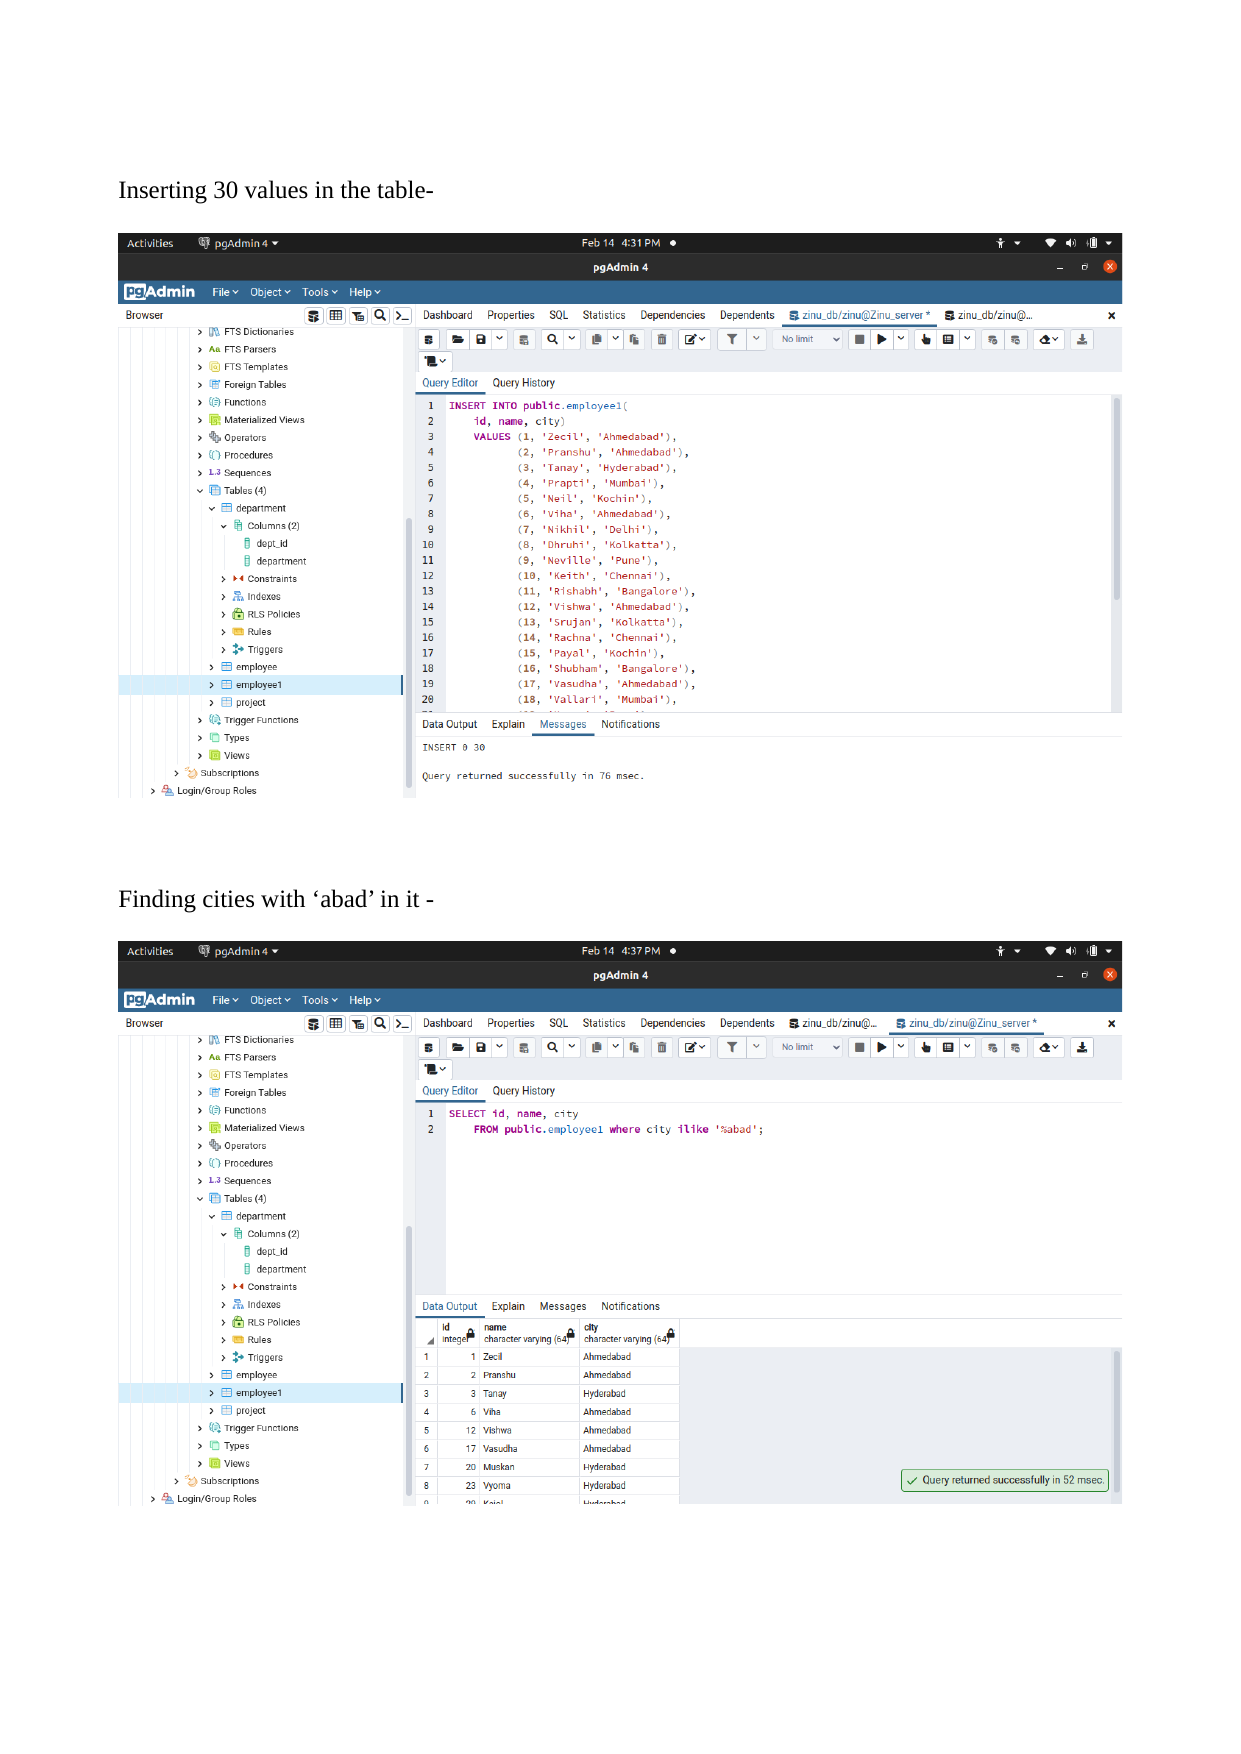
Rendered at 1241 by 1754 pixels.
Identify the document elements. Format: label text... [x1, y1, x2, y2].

picture [118, 233, 1123, 798]
picture [118, 941, 1123, 1506]
text Finding cities with ‘abad’ in it - [118, 884, 1122, 912]
text Inserting 30 values in the table- [118, 176, 1122, 204]
